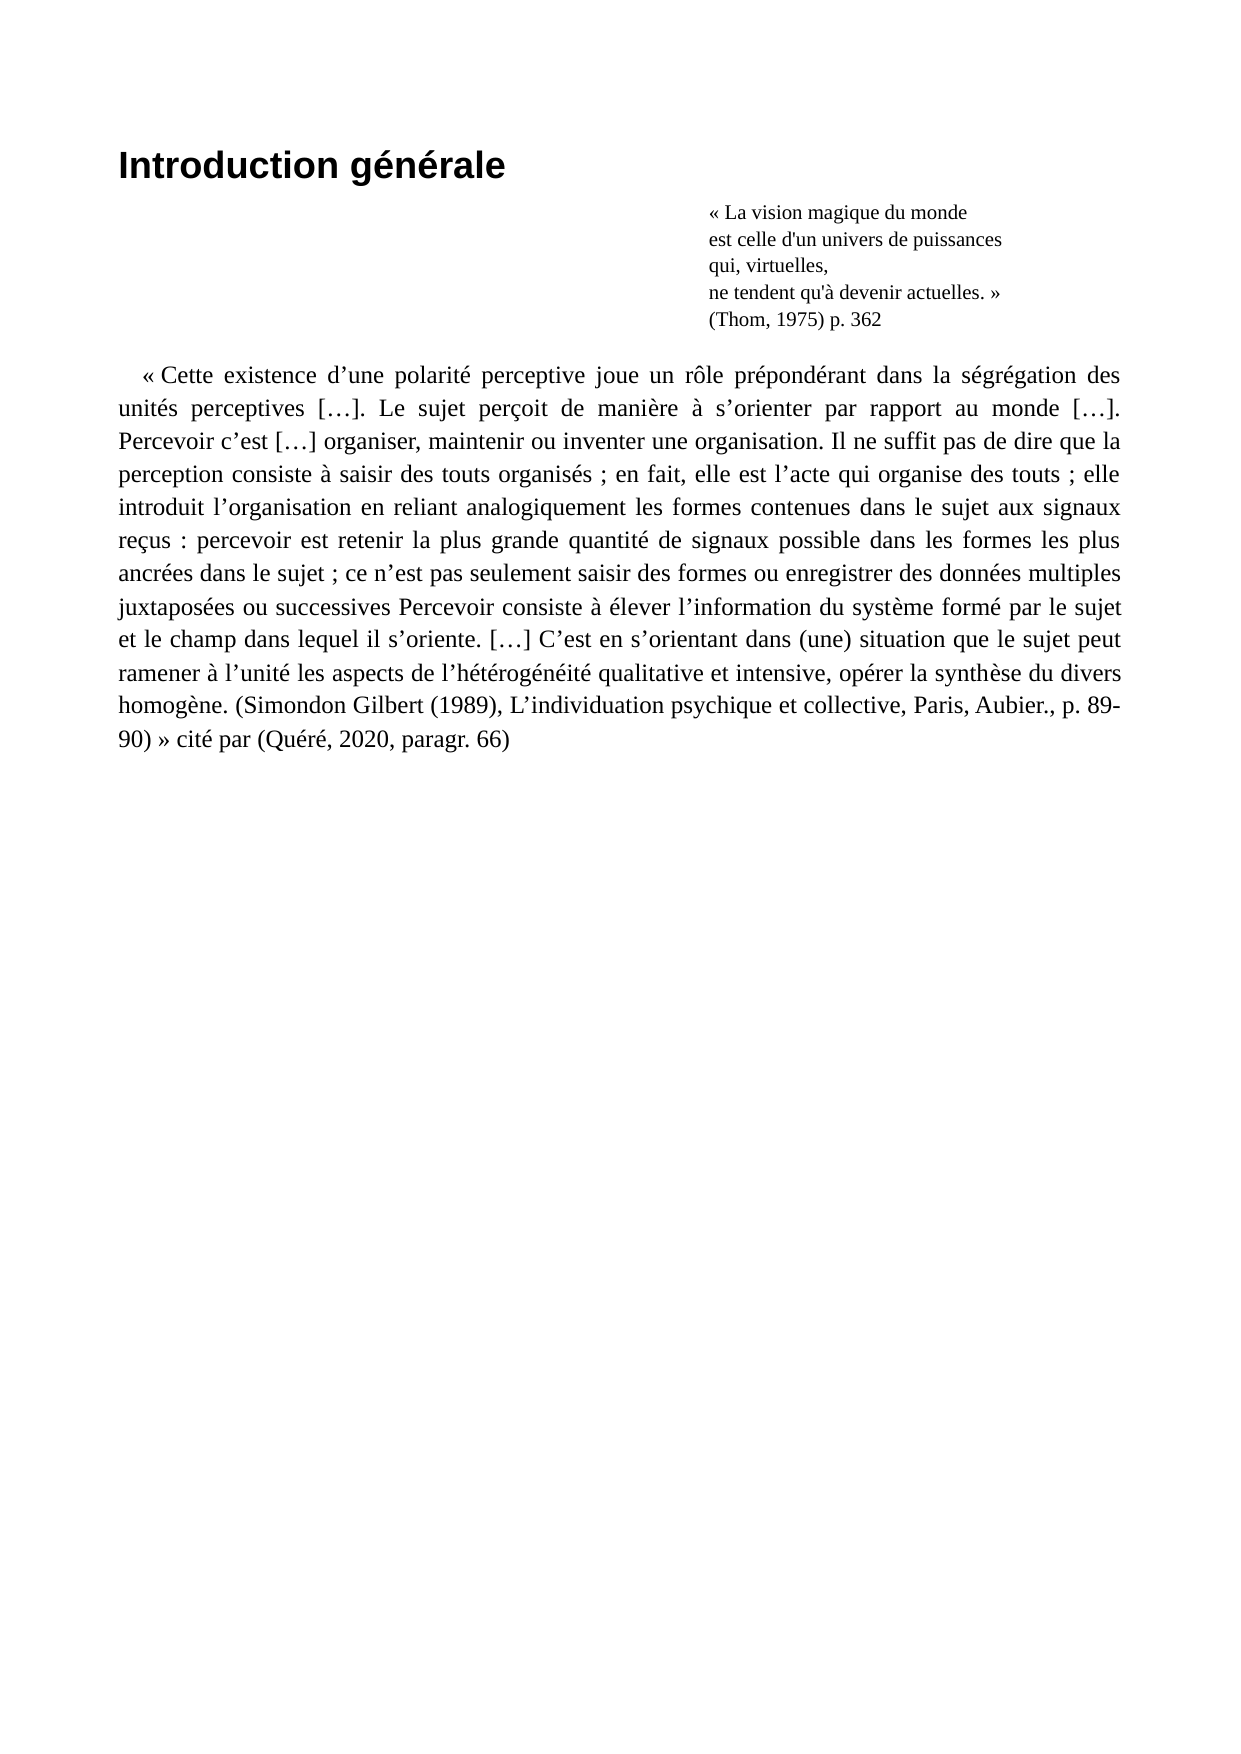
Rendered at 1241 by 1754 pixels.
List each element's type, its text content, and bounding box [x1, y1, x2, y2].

text ne tendent qu'à devenir actuelles. » [118, 280, 1122, 304]
subtitle Introduction générale [118, 143, 1122, 187]
text « Cette existence d’une polarité perceptive joue un rôle prépondérant dans la ségrégation des unités perceptives […]. Le sujet perçoit de manière à s’orienter par rapport au monde […]. Percevoir c’est […] organiser, maintenir ou inventer une organisation. Il ne suffit pas de dire que la perception consiste à saisir des touts organisés ; en fait, elle est l’acte qui organise des touts ; elle introduit l’organisation en reliant analogiquement les formes contenues dans le sujet aux signaux reçus : percevoir est retenir la plus grande quantité de signaux possible dans les formes les plus ancrées dans le sujet ; ce n’est pas seulement saisir des formes ou enregistrer des données multiples juxtaposées ou successives Percevoir consiste à élever l’information du système formé par le sujet et le champ dans lequel il s’oriente. […] C’est en s’orientant dans (une) situation que le sujet peut ramener à l’unité les aspects de l’hétérogénéité qualitative et intensive, opérer la synthèse du divers homogène. (Simondon Gilbert (1989), L’individuation psychique et collective, Paris, Aubier., p. 89-90) » cité par (Quéré, 2020, paragr. 66) [118, 360, 1122, 752]
text est celle d'un univers de puissances [118, 227, 1122, 251]
text « La vision magique du monde [118, 200, 1122, 224]
text (Thom, 1975) p. 362 [118, 307, 1122, 331]
text qui, virtuelles, [118, 253, 1122, 277]
